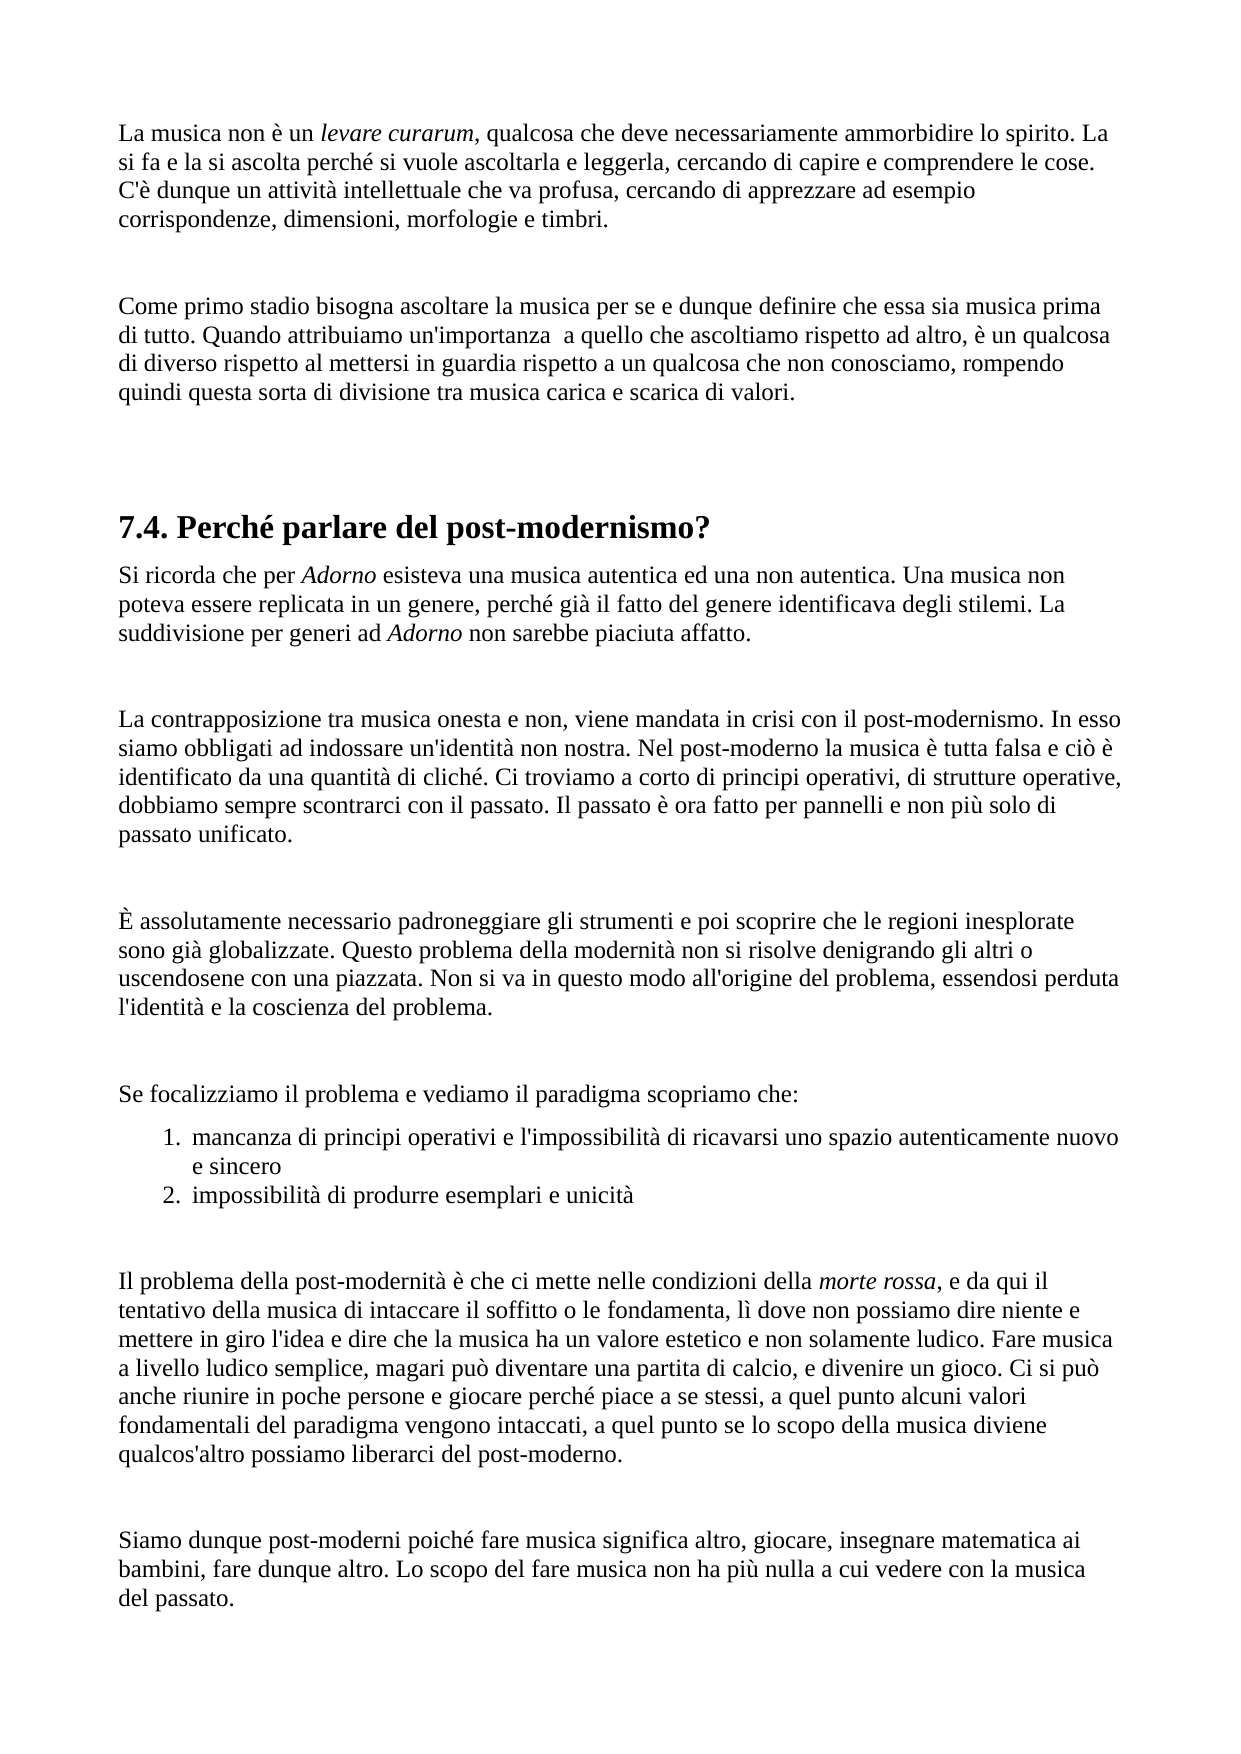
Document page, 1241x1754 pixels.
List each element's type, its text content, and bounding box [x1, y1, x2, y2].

text Siamo dunque post-moderni poiché fare musica significa altro, giocare, insegnare matematica ai bambini, fare dunque altro. Lo scopo del fare musica non ha più nulla a cui vedere con la musica del passato. [118, 1526, 1122, 1612]
text 7.4. Perché parlare del post-modernismo? [118, 507, 1122, 546]
text Come primo stadio bisogna ascoltare la musica per se e dunque definire che essa sia musica prima di tutto. Quando attribuiamo un'importanza a quello che ascoltiamo rispetto ad altro, è un qualcosa di diverso rispetto al mettersi in guardia rispetto a un qualcosa che non conosciamo, rompendo quindi questa sorta di divisione tra musica carica e scarica di valori. [118, 291, 1122, 406]
list impossibilità di produrre esemplari e unicità [162, 1180, 1122, 1208]
text Il problema della post-modernità è che ci mette nelle condizioni della morte rossa, e da qui il tentativo della musica di intaccare il soffitto o le fondamenta, lì dove non possiamo dire niente e mettere in giro l'idea e dire che la musica ha un valore estetico e non solamente ludico. Fare musica a livello ludico semplice, magari può diventare una partita di calcio, e divenire un gioco. Ci si può anche riunire in poche persone e giocare perché piace a se stessi, a quel punto alcuni valori fondamentali del paradigma vengono intaccati, a quel punto se lo scopo della musica diviene qualcos'altro possiamo liberarci del post-moderno. [118, 1266, 1122, 1468]
text Si ricorda che per Adorno esisteva una musica autentica ed una non autentica. Una musica non poteva essere replicata in un genere, perché già il fatto del genere identificava degli stilemi. La suddivisione per generi ad Adorno non sarebbe piaciuta affatto. [118, 560, 1122, 646]
text La musica non è un levare curarum, qualcosa che deve necessariamente ammorbidire lo spirito. La si fa e la si ascolta perché si vuole ascoltarla e leggerla, cercando di capire e comprendere le cose. C'è dunque un attività intellettuale che va profusa, cercando di apprezzare ad esempio corrispondenze, dimensioni, morfologie e timbri. [118, 118, 1122, 233]
list mancanza di principi operativi e l'impossibilità di ricavarsi uno spazio autenticamente nuovo e sincero [162, 1122, 1122, 1180]
text La contrapposizione tra musica onesta e non, viene mandata in crisi con il post-modernismo. In esso siamo obbligati ad indossare un'identità non nostra. Nel post-moderno la musica è tutta falsa e ciò è identificato da una quantità di cliché. Ci troviamo a corto di principi operativi, di strutture operative, dobbiamo sempre scontrarci con il passato. Il passato è ora fatto per pannelli e non più solo di passato unificato. [118, 704, 1122, 848]
text Se focalizziamo il problema e vediamo il paradigma scopriamo che: [118, 1079, 1122, 1108]
text È assolutamente necessario padroneggiare gli strumenti e poi scoprire che le regioni inesplorate sono già globalizzate. Questo problema della modernità non si risolve denigrando gli altri o uscendosene con una piazzata. Non si va in questo modo all'origine del problema, essendosi perduta l'identità e la coscienza del problema. [118, 906, 1122, 1021]
